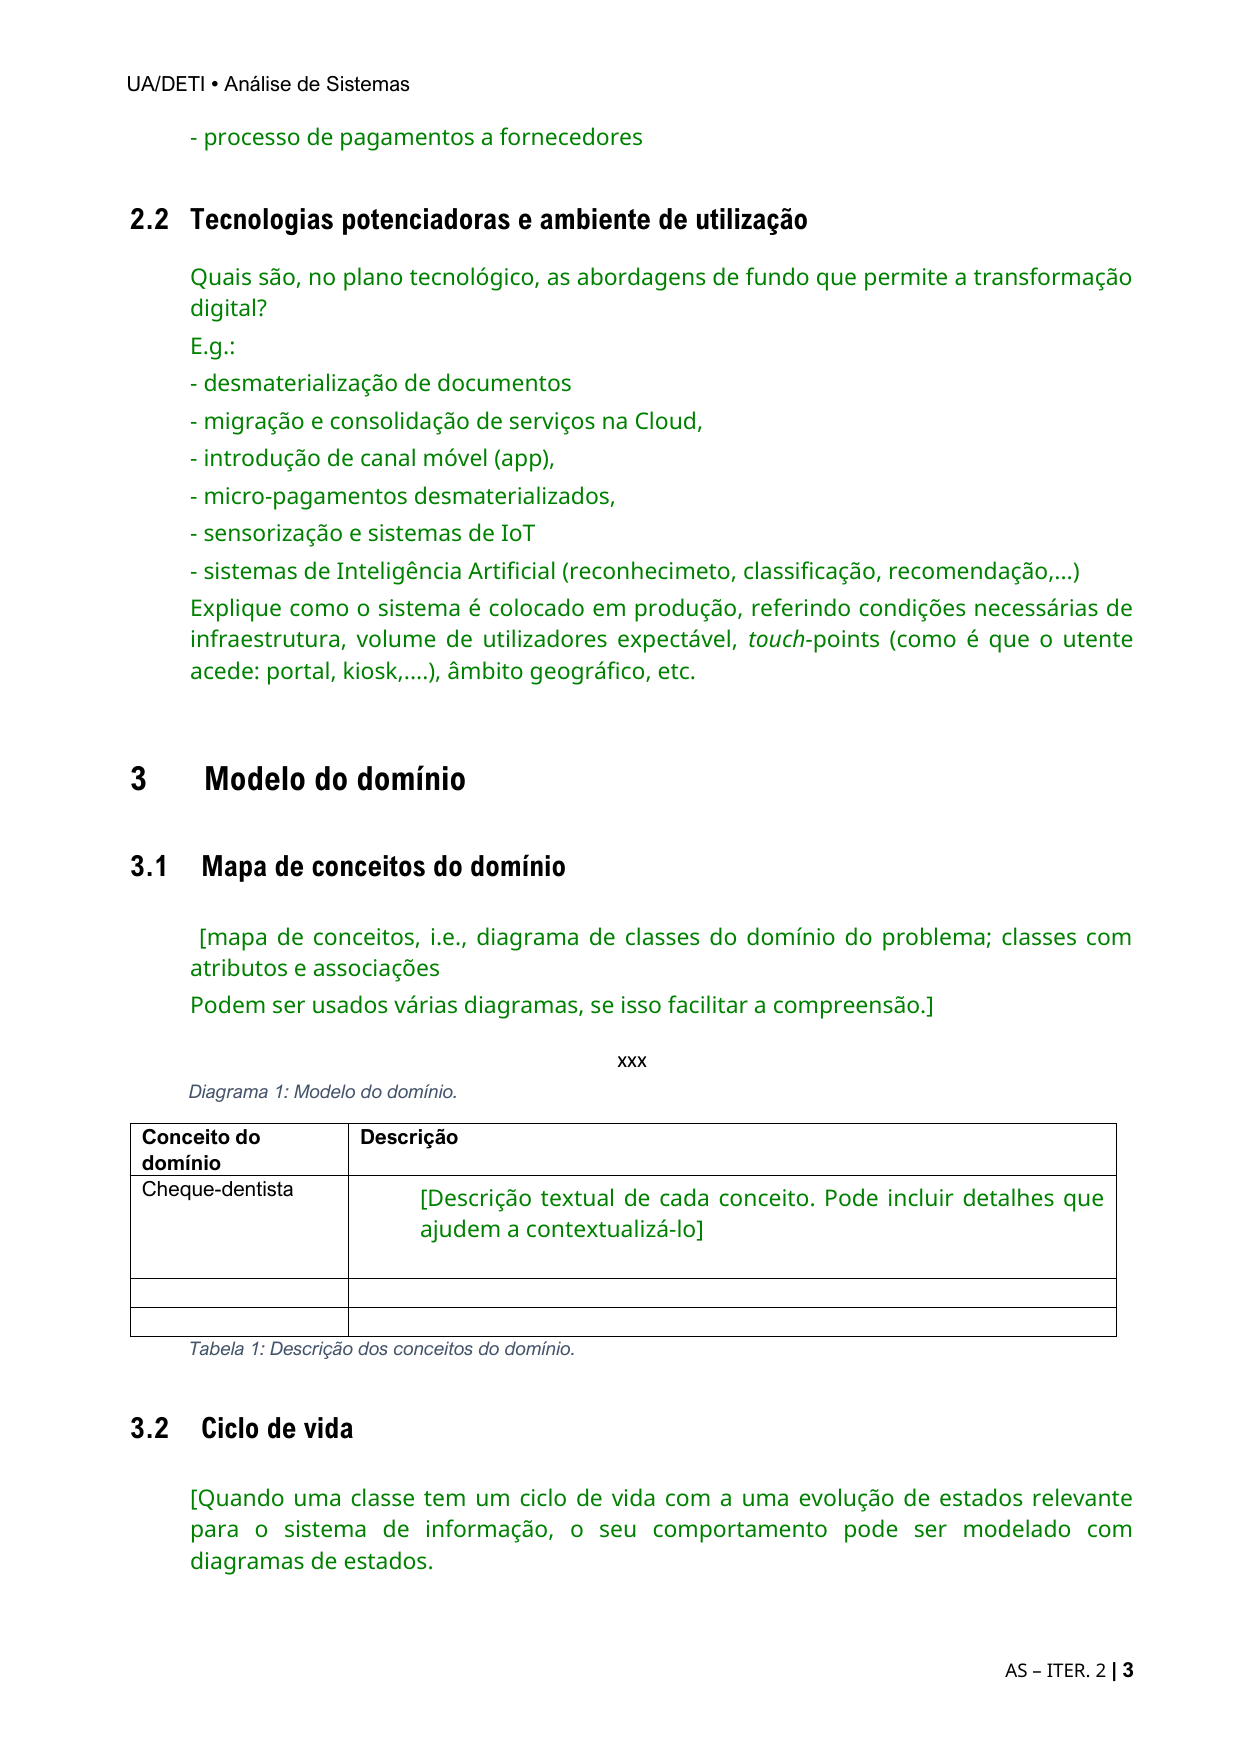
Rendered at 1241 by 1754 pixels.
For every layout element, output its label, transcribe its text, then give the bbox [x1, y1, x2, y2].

text xxx [130, 1045, 1134, 1073]
text - introdução de canal móvel (app), [190, 442, 1134, 473]
subtitle Modelo do domínio [130, 757, 1075, 798]
table_cell Cheque-dentista [131, 1176, 348, 1278]
text - processo de pagamentos a fornecedores [190, 121, 1134, 152]
text [mapa de conceitos, i.e., diagrama de classes do domínio do problema; classes com atributos e associações [190, 920, 1134, 983]
table_cell [131, 1308, 348, 1336]
text [Quando uma classe tem um ciclo de vida com a uma evolução de estados relevante para o sistema de informação, o seu comportamento pode ser modelado com diagramas de estados. [190, 1482, 1134, 1576]
subtitle Tecnologias potenciadoras e ambiente de utilização [130, 202, 1075, 236]
text Explique como o sistema é colocado em produção, referindo condições necessárias de infraestrutura, volume de utilizadores expectável, touch-points (como é que o utente acede: portal, kiosk,....), âmbito geográfico, etc. [190, 592, 1134, 686]
table_cell [349, 1279, 1116, 1307]
text - sistemas de Inteligência Artificial (reconhecimeto, classificação, recomendação,...) [190, 554, 1134, 586]
table_cell [Descrição textual de cada conceito. Pode incluir detalhes que ajudem a contextualizá-lo] [349, 1176, 1116, 1278]
table_cell [349, 1308, 1116, 1336]
table_header Conceito do domínio [131, 1124, 348, 1175]
text - migração e consolidação de serviços na Cloud, [190, 404, 1134, 436]
text - sensorização e sistemas de IoT [190, 517, 1134, 548]
text - micro-pagamentos desmaterializados, [190, 479, 1134, 511]
text Podem ser usados várias diagramas, se isso facilitar a compreensão.] [190, 989, 1134, 1020]
text E.g.: [190, 329, 1134, 361]
text - desmaterialização de documentos [190, 367, 1134, 398]
table_cell [131, 1279, 348, 1307]
text Quais são, no plano tecnológico, as abordagens de fundo que permite a transformação digital? [190, 261, 1134, 323]
text Tabela 4: Descrição dos conceitos do domínio. [189, 1337, 1134, 1359]
subtitle Ciclo de vida [130, 1409, 1134, 1445]
subtitle Mapa de conceitos do domínio [130, 848, 1134, 883]
table_header Descrição [349, 1124, 1116, 1175]
text Diagrama 3: Modelo do domínio. [189, 1080, 1134, 1102]
